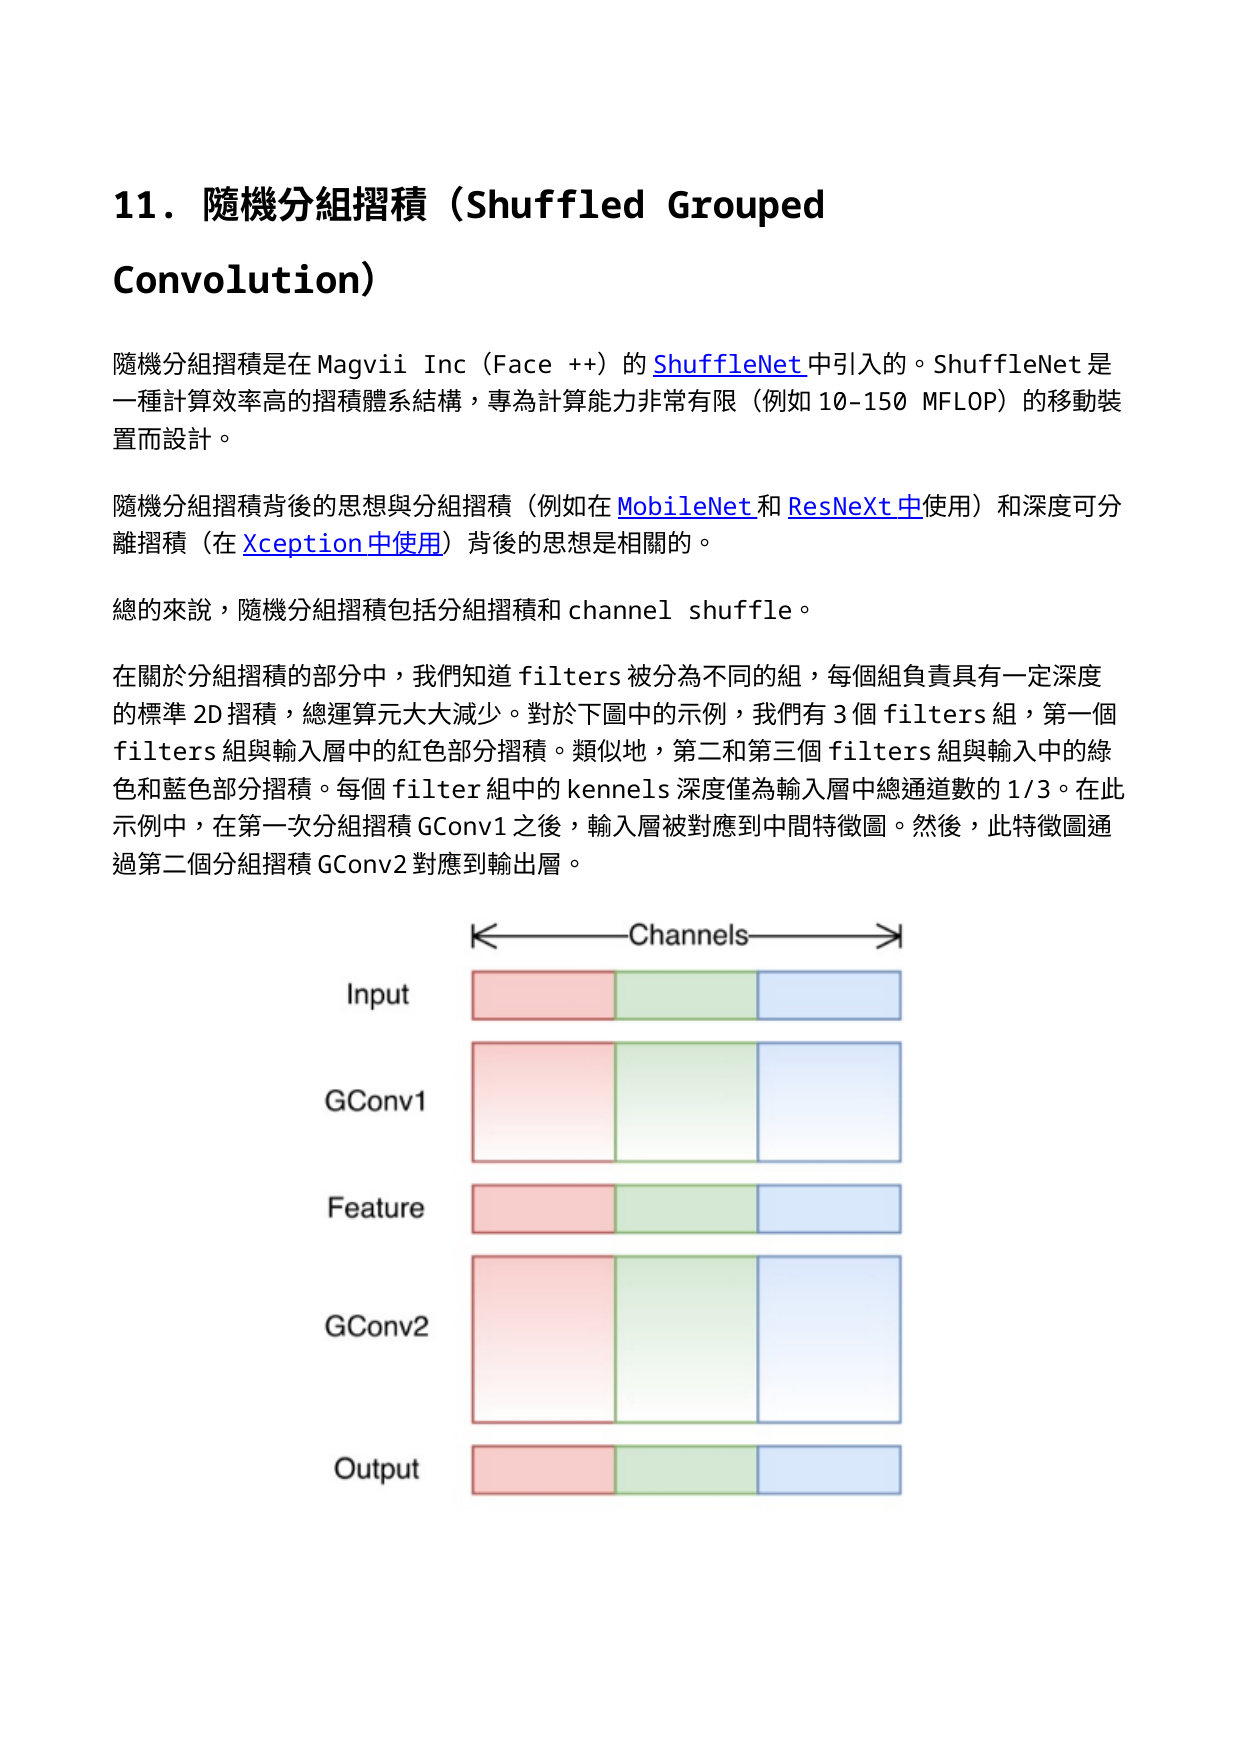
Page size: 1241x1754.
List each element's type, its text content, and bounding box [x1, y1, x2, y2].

text 隨機分組摺積背後的思想與分組摺積（例如在MobileNet和ResNeXt中使用）和深度可分離摺積（在Xception中使用）背後的思想是相關的。 [112, 485, 1125, 560]
text 隨機分組摺積是在Magvii Inc（Face ++）的ShuffleNet中引入的。ShuffleNet是一種計算效率高的摺積體系結構，專為計算能力非常有限（例如10–150 MFLOP）的移動裝置而設計。 [112, 344, 1125, 456]
subtitle 11. 隨機分組摺積（Shuffled Grouped Convolution） [112, 164, 1125, 314]
picture [322, 910, 916, 1515]
text 在關於分組摺積的部分中，我們知道filters被分為不同的組，每個組負責具有一定深度的標準2D摺積，總運算元大大減少。對於下圖中的示例，我們有3個filters組，第一個filters組與輸入層中的紅色部分摺積。類似地，第二和第三個filters組與輸入中的綠色和藍色部分摺積。每個filter組中的kennels深度僅為輸入層中總通道數的1/3。在此示例中，在第一次分組摺積GConv1之後，輸入層被對應到中間特徵圖。然後，此特徵圖通過第二個分組摺積GConv2對應到輸出層。 [112, 656, 1125, 881]
text 總的來說，隨機分組摺積包括分組摺積和channel shuffle。 [112, 589, 1125, 627]
